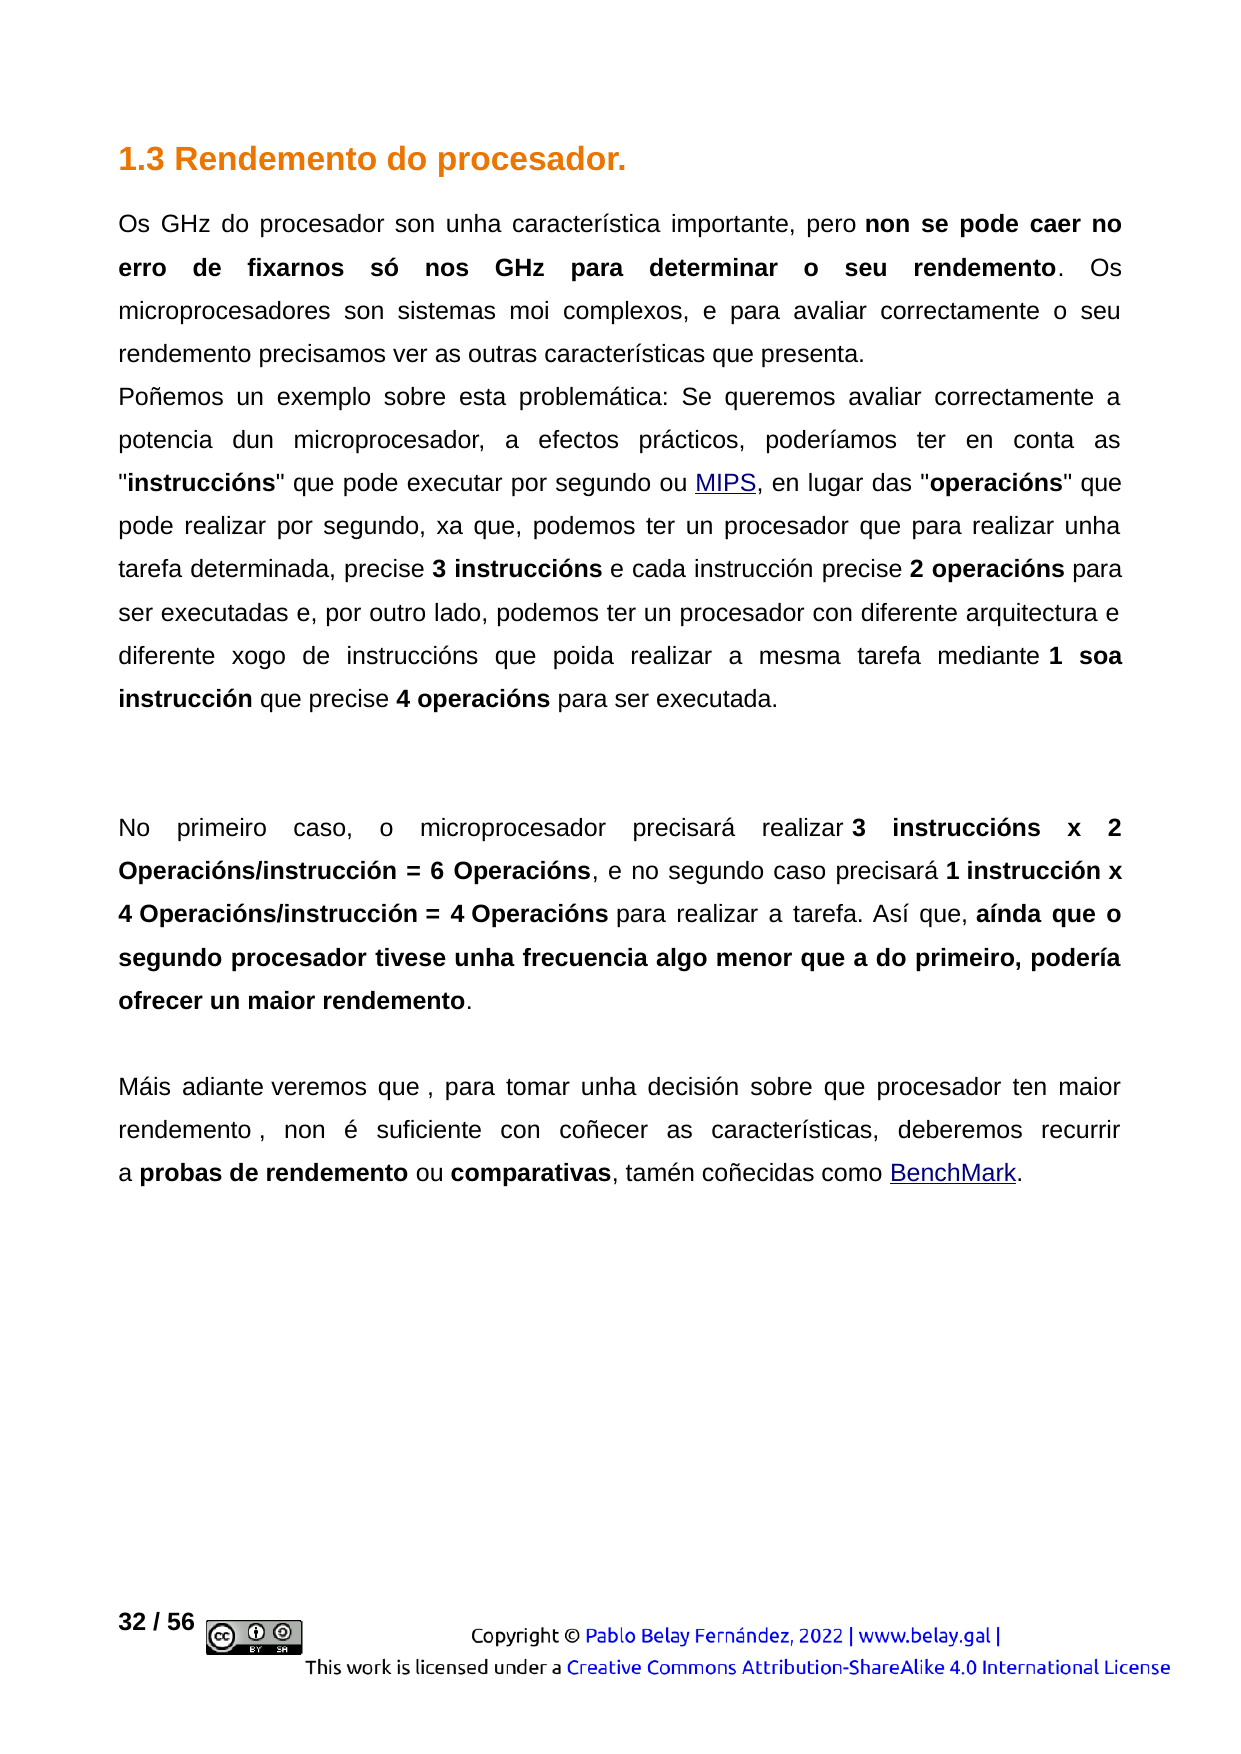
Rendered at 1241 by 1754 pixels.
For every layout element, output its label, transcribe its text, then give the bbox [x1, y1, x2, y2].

text No primeiro caso, o microprocesador precisará realizar 3 instruccións x 2 Operacións/instrucción = 6 Operacións, e no segundo caso precisará 1 instrucción x 4 Operacións/instrucción = 4 Operacións para realizar a tarefa. Así que, aínda que o segundo procesador tivese unha frecuencia algo menor que a do primeiro, podería ofrecer un maior rendemento. [118, 813, 1122, 1014]
text Os GHz do procesador son unha característica importante, pero non se pode caer no erro de fixarnos só nos GHz para determinar o seu rendemento. Os microprocesadores son sistemas moi complexos, e para avaliar correctamente o seu rendemento precisamos ver as outras características que presenta. [118, 209, 1122, 367]
picture [200, 1604, 1205, 1690]
text Poñemos un exemplo sobre esta problemática: Se queremos avaliar correctamente a potencia dun microprocesador, a efectos prácticos, poderíamos ter en conta as "instruccións" que pode executar por segundo ou MIPS, en lugar das "operacións" que pode realizar por segundo, xa que, podemos ter un procesador que para realizar unha tarefa determinada, precise 3 instruccións e cada instrucción precise 2 operacións para ser executadas e, por outro lado, podemos ter un procesador con diferente arquitectura e diferente xogo de instruccións que poida realizar a mesma tarefa mediante 1 soa instrucción que precise 4 operacións para ser executada. [118, 382, 1122, 712]
subtitle 1.3 Rendemento do procesador. [118, 139, 1122, 178]
text Máis adiante veremos que , para tomar unha decisión sobre que procesador ten maior rendemento , non é suficiente con coñecer as características, deberemos recurrir a probas de rendemento ou comparativas, tamén coñecidas como BenchMark. [118, 1072, 1122, 1187]
